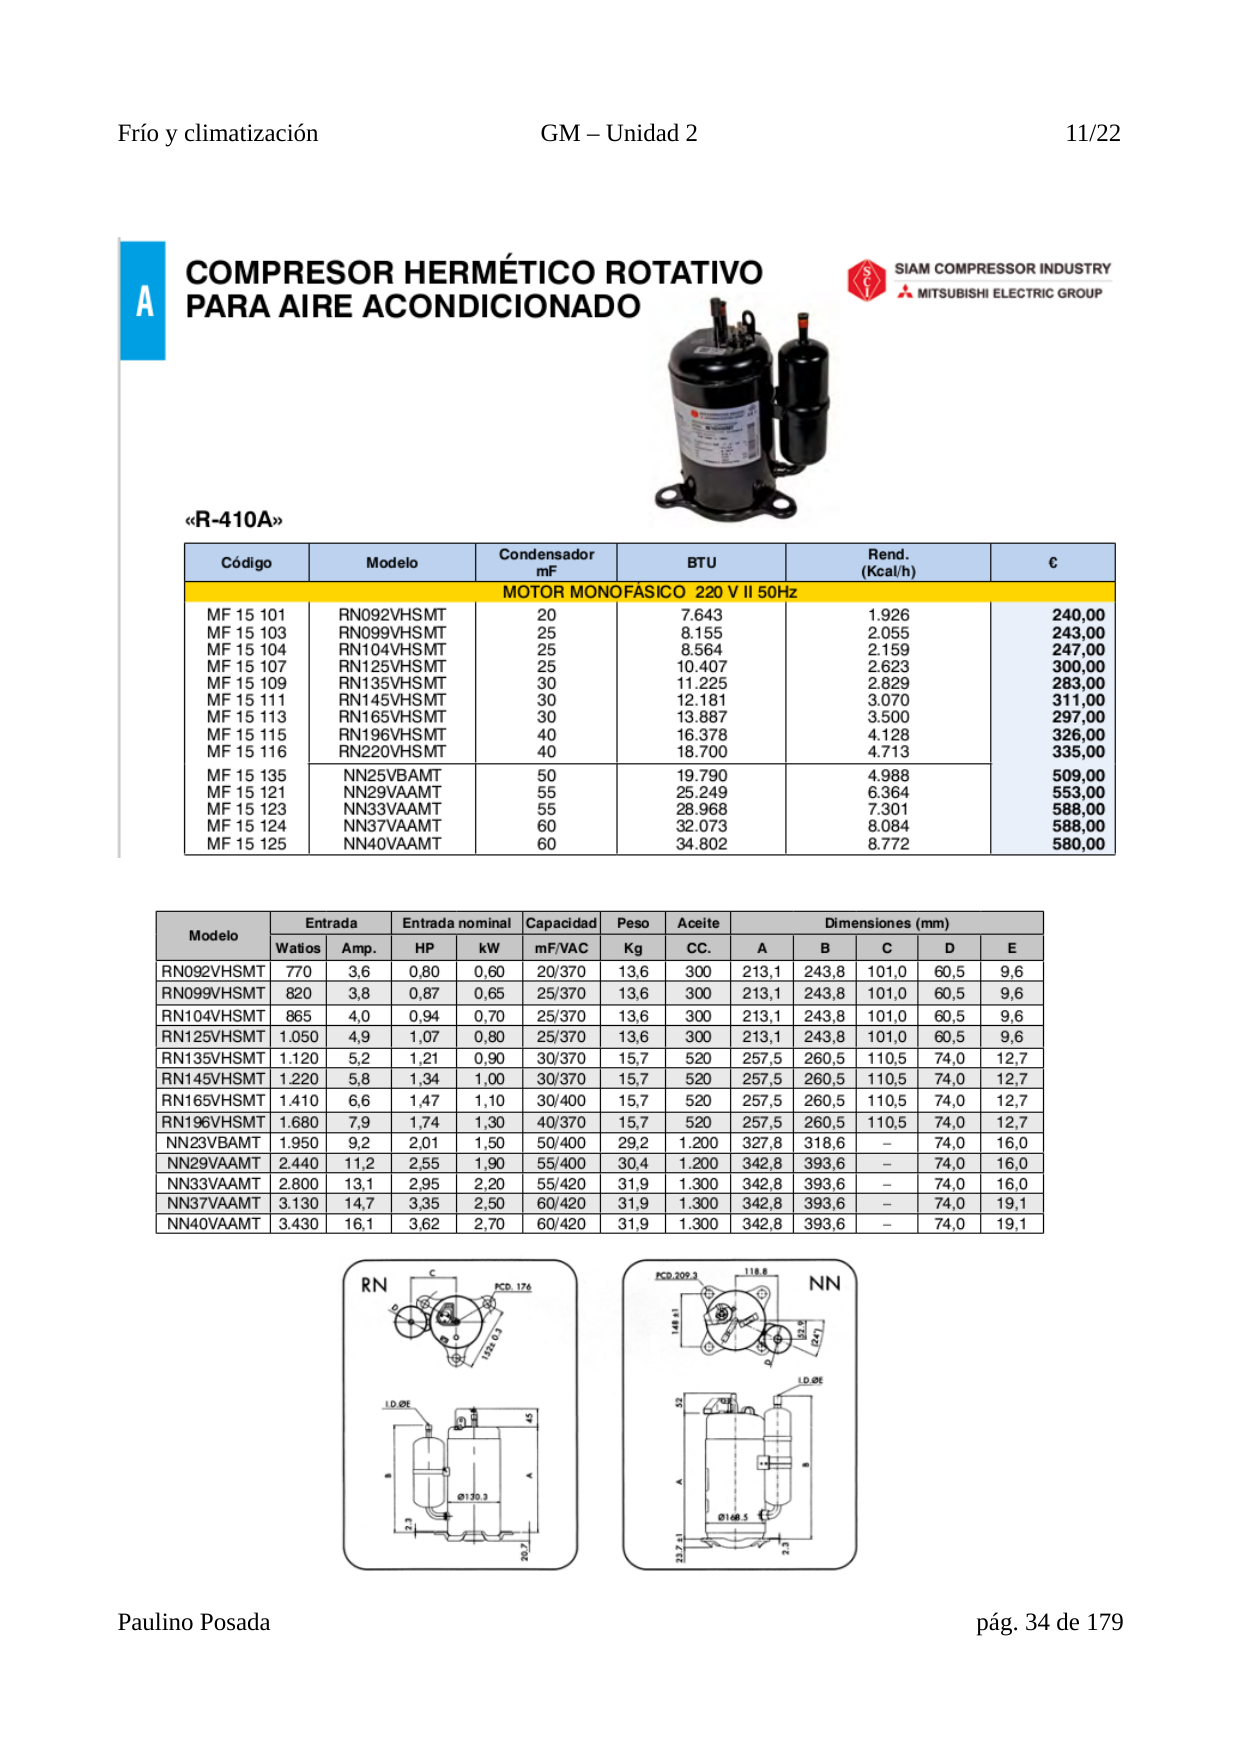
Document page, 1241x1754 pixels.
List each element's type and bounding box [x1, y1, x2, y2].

picture [150, 904, 1051, 1574]
picture [117, 237, 1122, 858]
